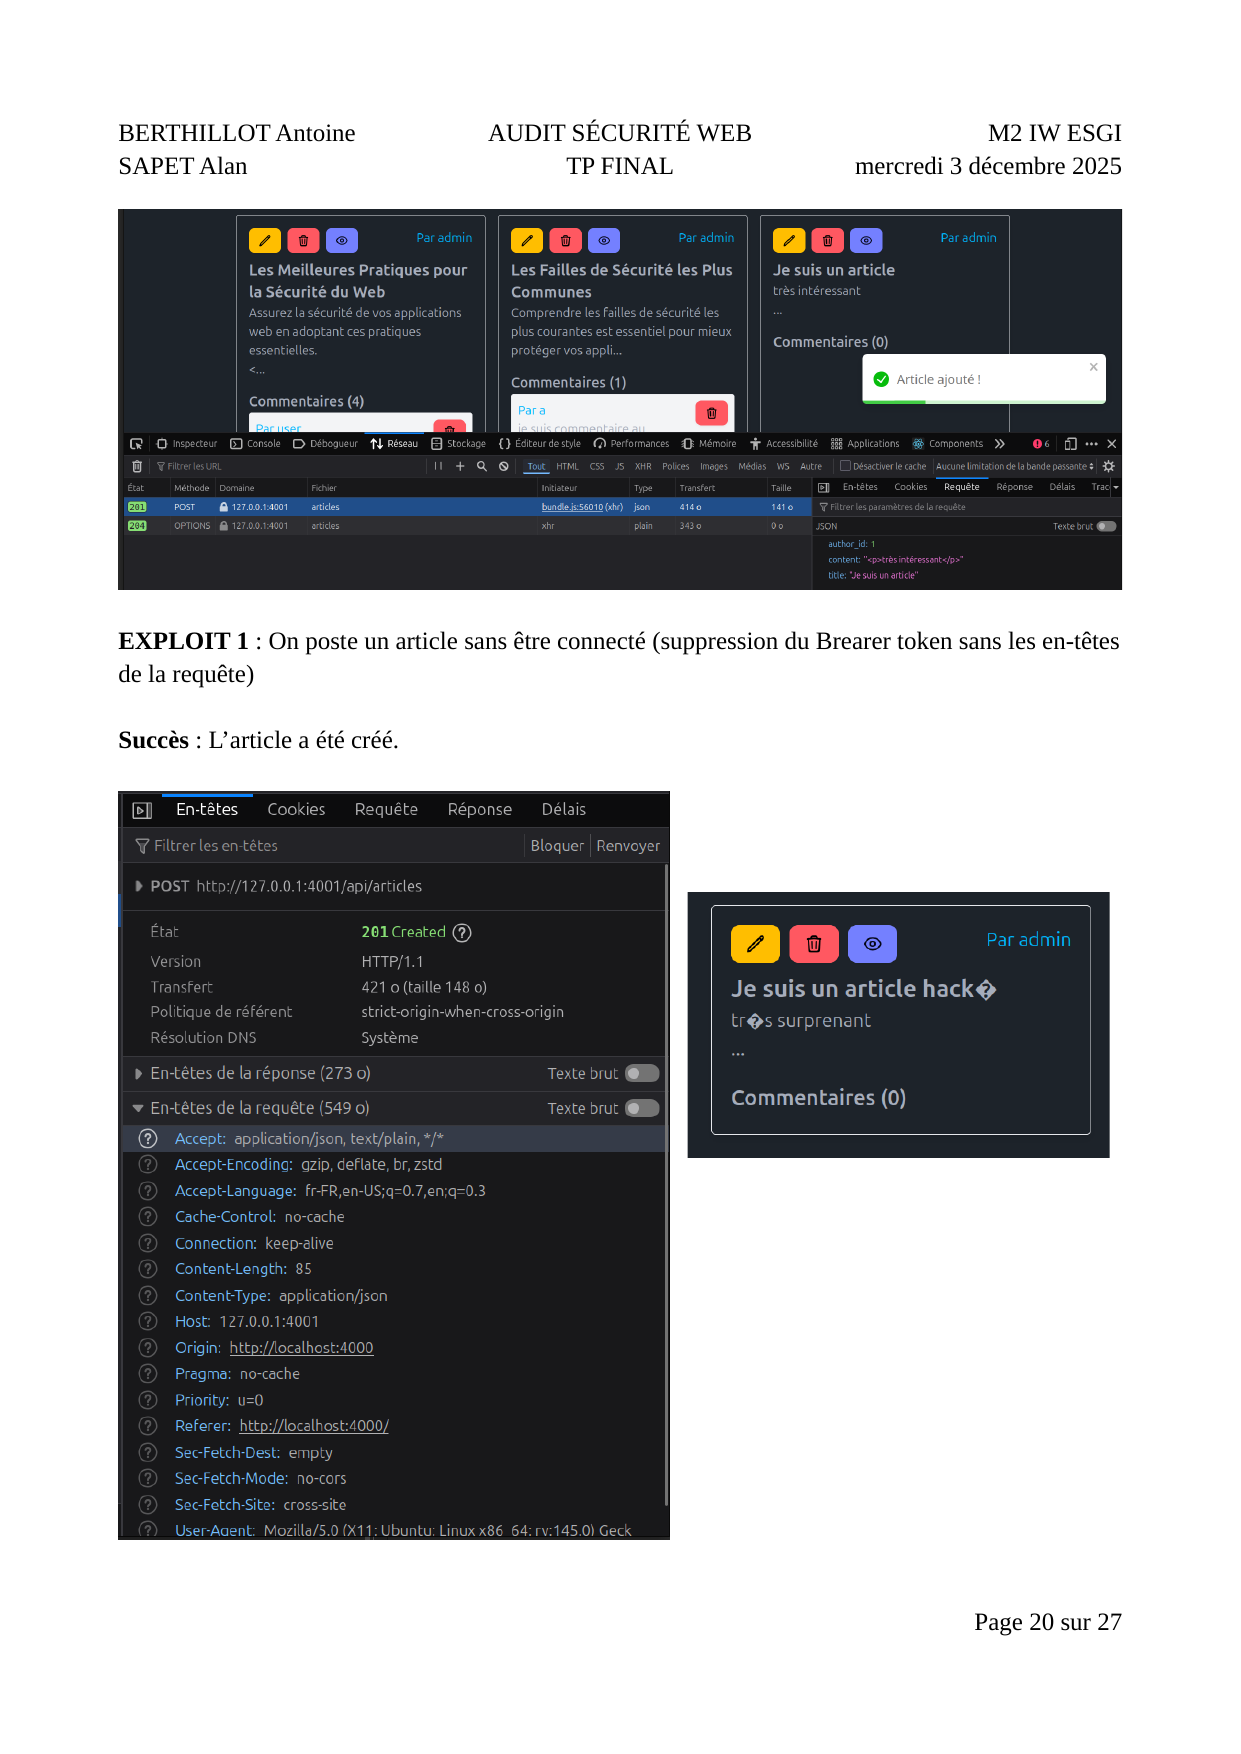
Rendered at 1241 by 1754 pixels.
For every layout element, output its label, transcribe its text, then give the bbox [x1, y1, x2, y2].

picture [118, 791, 670, 1540]
text EXPLOIT 1 : On poste un article sans être connecté (suppression du Brearer token sans les en-têtes de la requête) [118, 626, 1122, 688]
picture [118, 209, 1123, 590]
picture [687, 892, 1110, 1158]
text Succès : L’article a été créé. [118, 726, 1122, 754]
